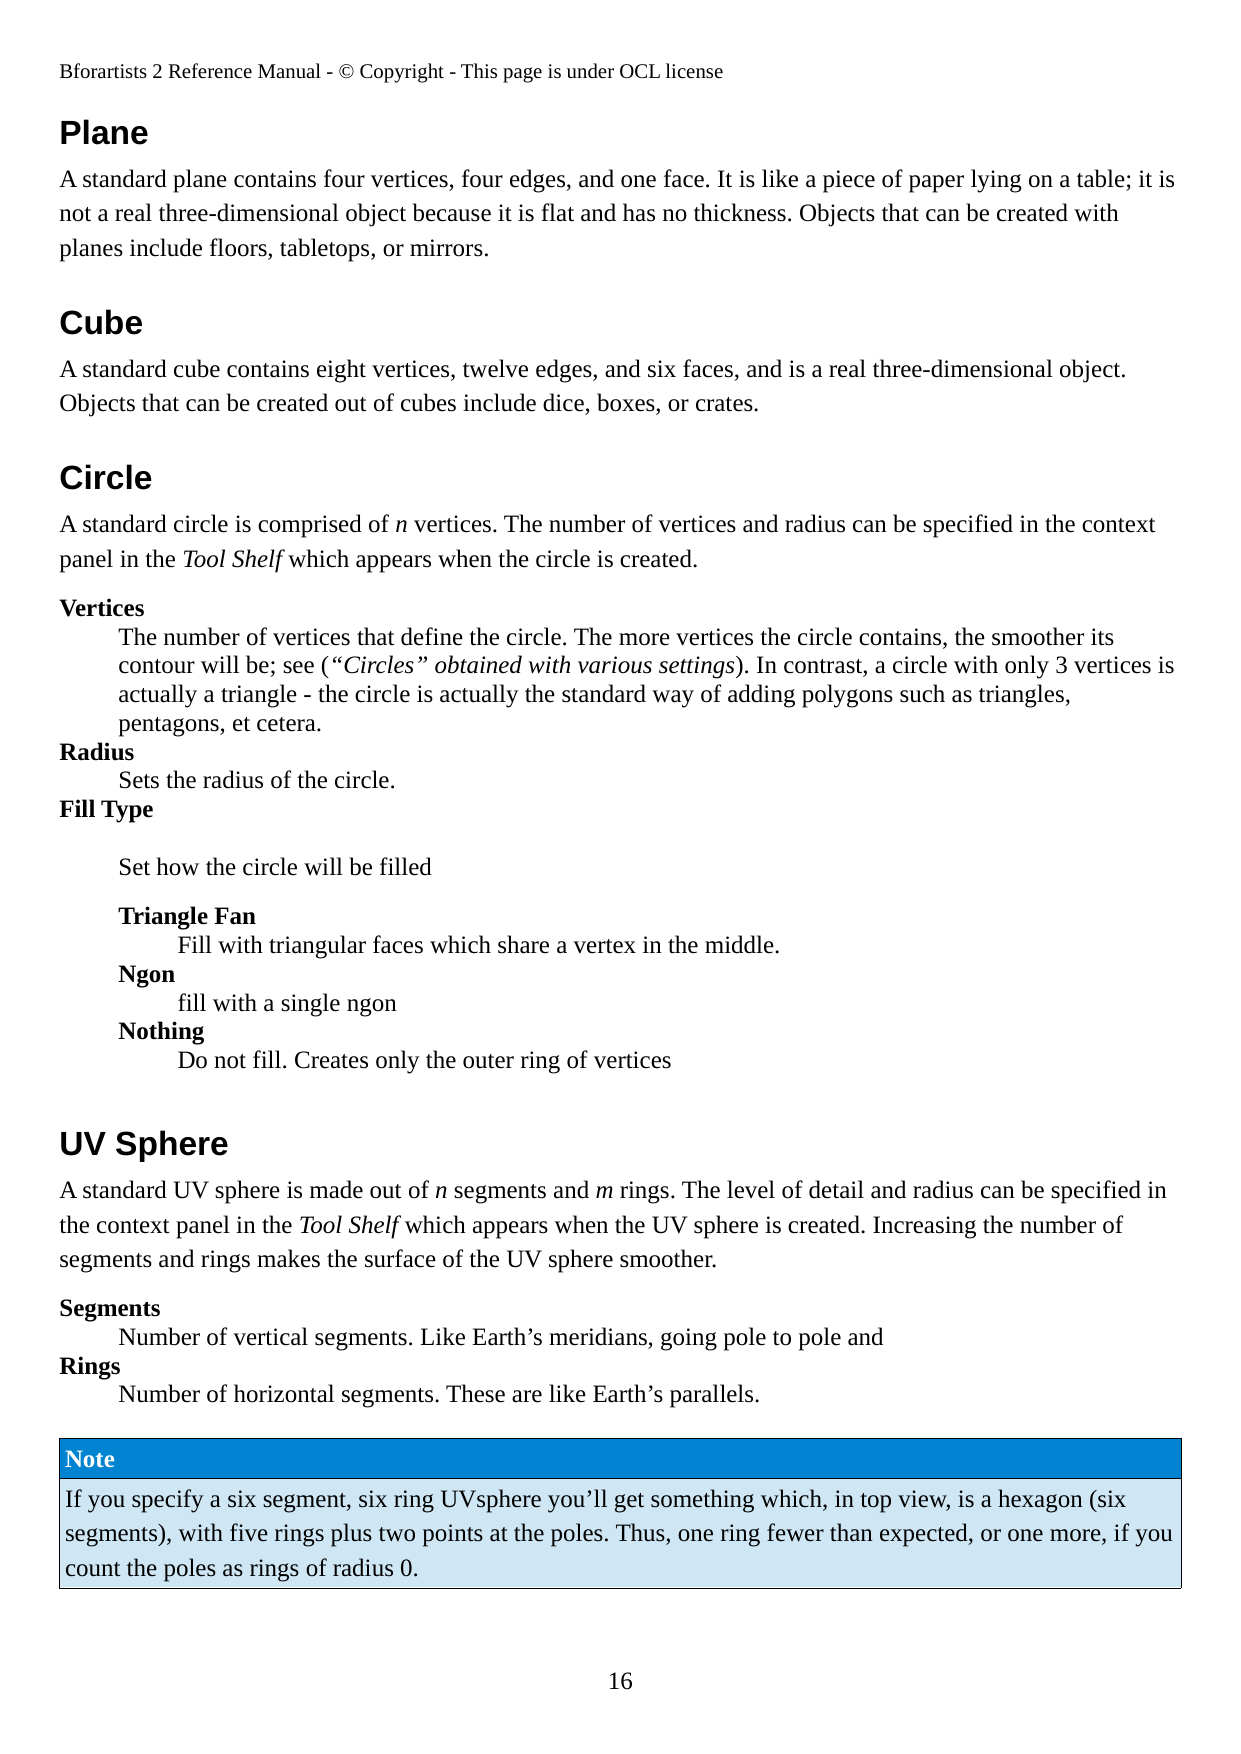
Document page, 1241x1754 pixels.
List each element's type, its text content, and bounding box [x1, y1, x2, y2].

subtitle Rings [59, 1351, 1181, 1379]
subtitle Plane [59, 113, 1181, 151]
subtitle Cube [59, 303, 1181, 341]
list Do not fill. Creates only the outer ring of vertices [177, 1045, 1181, 1074]
subtitle Vertices [59, 593, 1181, 622]
subtitle UV Sphere [59, 1124, 1181, 1163]
subtitle Segments [59, 1293, 1181, 1322]
subtitle Ngon [118, 959, 1181, 988]
text A standard UV sphere is made out of n segments and m rings. The level of detail and radius can be specified in the context panel in the Tool Shelf which appears when the UV sphere is created. Increasing the number of segments and rings makes the surface of the UV sphere smoother. [59, 1175, 1181, 1273]
text A standard cube contains eight vertices, twelve edges, and six faces, and is a real three-dimensional object. Objects that can be created out of cubes include dice, boxes, or crates. [59, 354, 1181, 417]
list Sets the radius of the circle. [118, 765, 1181, 794]
subtitle Fill Type [59, 794, 1181, 823]
list Fill with triangular faces which share a vertex in the middle. [177, 930, 1181, 959]
list Number of horizontal segments. These are like Earth’s parallels. [118, 1379, 1181, 1408]
table_cell If you specify a six segment, six ring UVsphere you’ll get something which, in top view, is a hexagon (six segments), with five rings plus two points at the poles. Thus, one ring fewer than expected, or one more, if you count the poles as rings of radius 0. [60, 1479, 1181, 1587]
subtitle Circle [59, 458, 1181, 497]
list The number of vertices that define the circle. The more vertices the circle contains, the smoother its contour will be; see (“Circles” obtained with various settings). In contrast, a circle with only 3 vertices is actually a triangle - the circle is actually the standard way of adding polygons such as triangles, pentagons, et cetera. [118, 622, 1181, 737]
text Set how the circle will be filled [118, 852, 1181, 881]
subtitle Triangle Fan [118, 901, 1181, 930]
text A standard circle is comprised of n vertices. The number of vertices and radius can be specified in the context panel in the Tool Shelf which appears when the circle is created. [59, 509, 1181, 572]
subtitle Radius [59, 737, 1181, 765]
text A standard plane contains four vertices, four edges, and one face. It is like a piece of paper lying on a table; it is not a real three-dimensional object because it is flat and has no thickness. Objects that can be created with planes include floors, tabletops, or mirrors. [59, 164, 1181, 261]
list fill with a single ngon [177, 988, 1181, 1016]
list Number of vertical segments. Like Earth’s meridians, going pole to pole and [118, 1322, 1181, 1351]
table_header Note [60, 1439, 1181, 1478]
subtitle Nothing [118, 1016, 1181, 1045]
